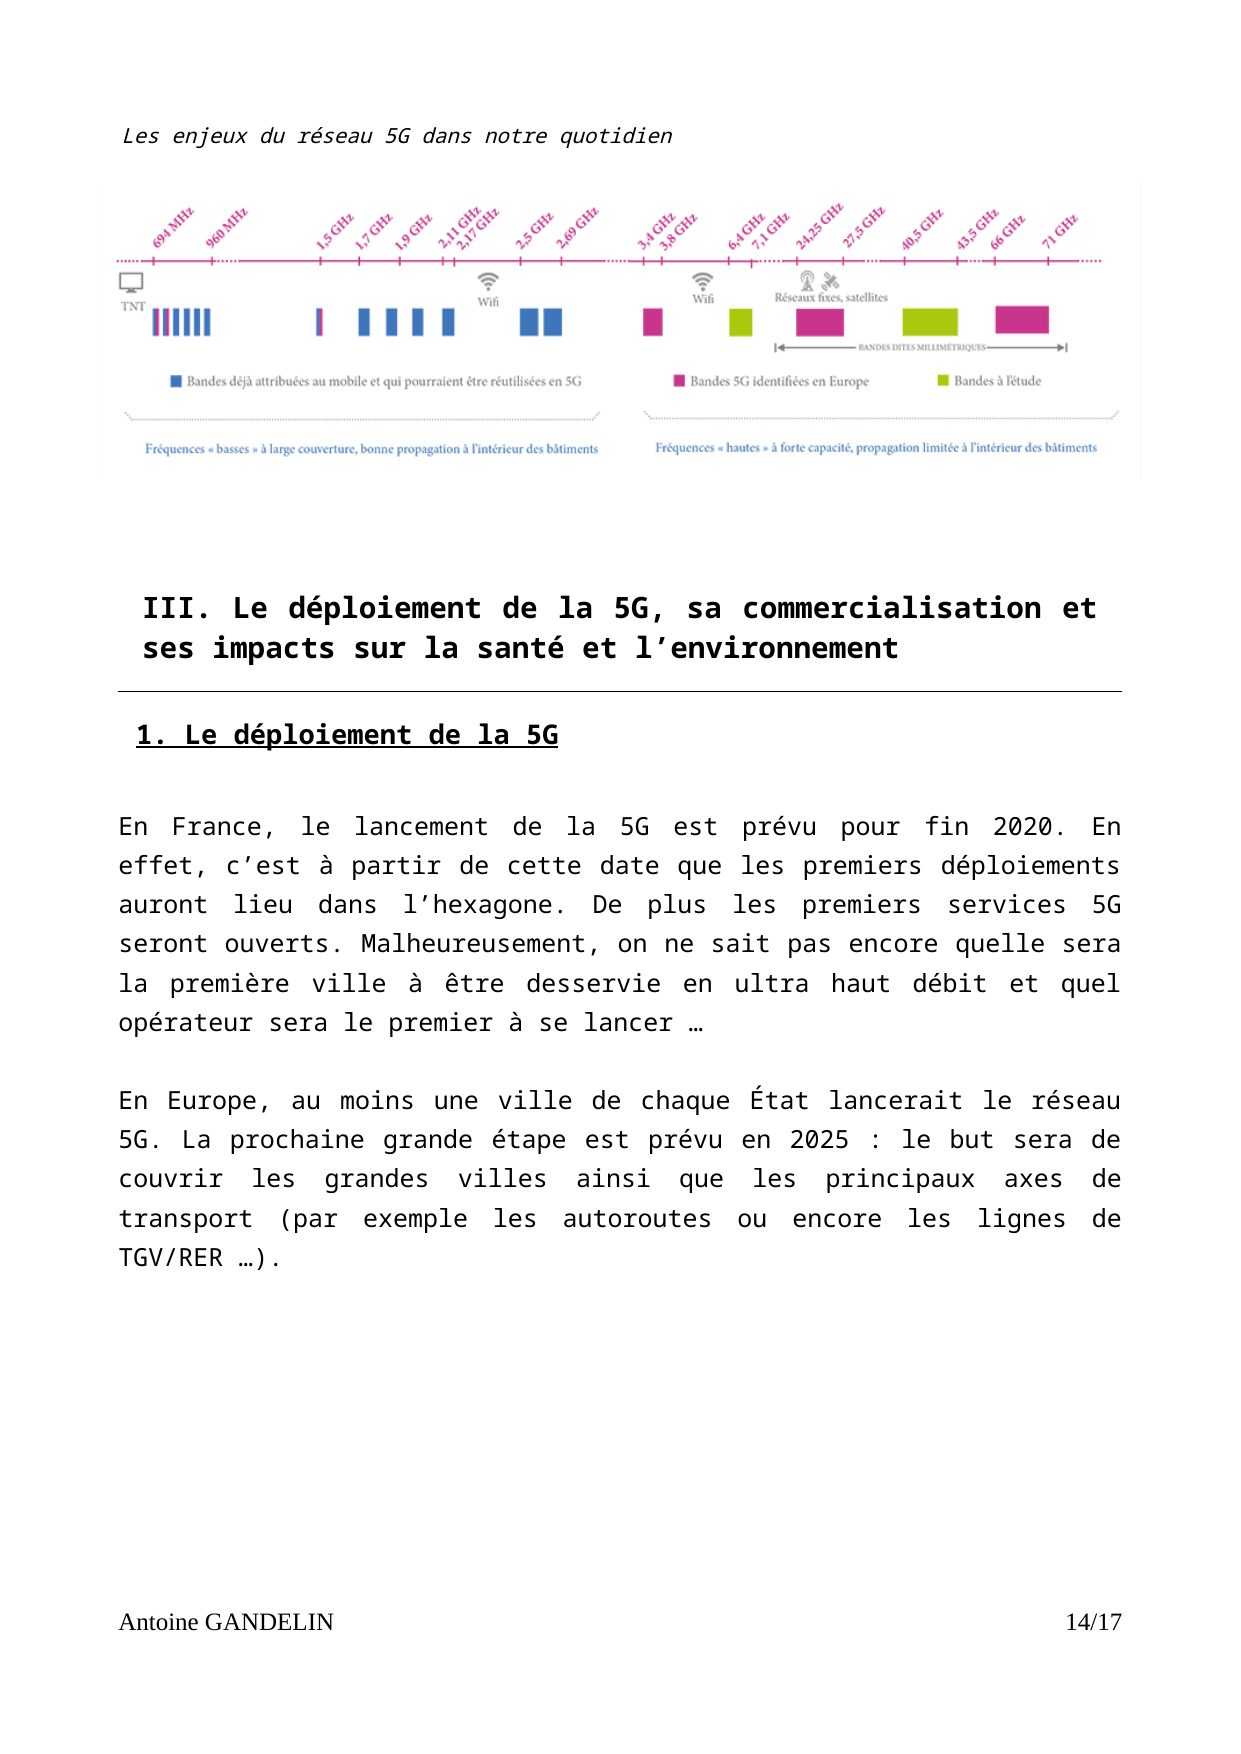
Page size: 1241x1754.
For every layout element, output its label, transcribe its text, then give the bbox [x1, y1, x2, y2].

picture [98, 181, 1142, 481]
subtitle III. Le déploiement de la 5G, sa commercialisation et ses impacts sur la santé et l’environnement [118, 563, 1122, 691]
text En France, le lancement de la 5G est prévu pour fin 2020. En effet, c’est à partir de cette date que les premiers déploiements auront lieu dans l’hexagone. De plus les premiers services 5G seront ouverts. Malheureusement, on ne sait pas encore quelle sera la première ville à être desservie en ultra haut débit et quel opérateur sera le premier à se lancer … [118, 770, 1122, 1038]
subtitle 1. Le déploiement de la 5G [118, 715, 1122, 752]
text En Europe, au moins une ville de chaque État lancerait le réseau 5G. La prochaine grande étape est prévu en 2025 : le but sera de couvrir les grandes villes ainsi que les principaux axes de transport (par exemple les autoroutes ou encore les lignes de TGV/RER …). [118, 1058, 1122, 1273]
